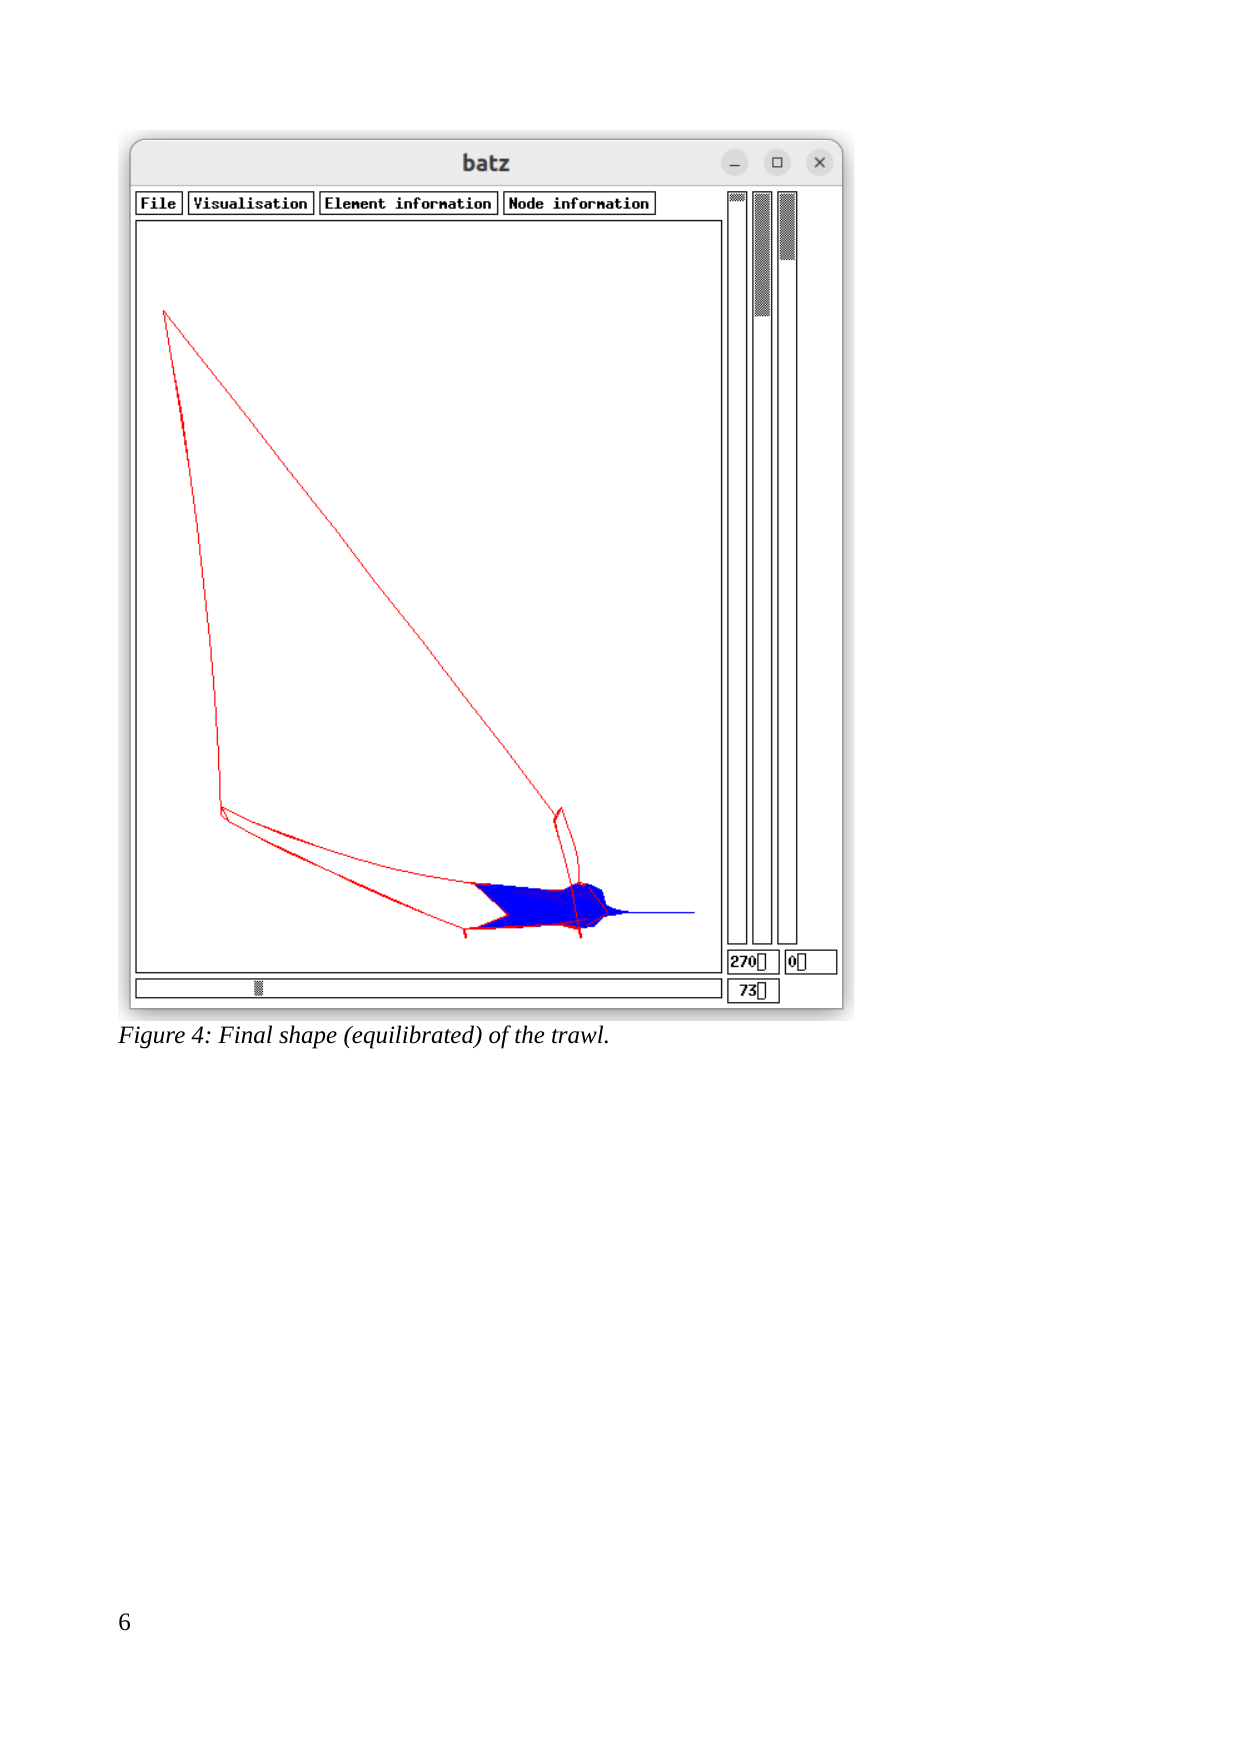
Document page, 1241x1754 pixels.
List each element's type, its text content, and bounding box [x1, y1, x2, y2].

picture [118, 130, 855, 1021]
text Figure 4: Final shape (equilibrated) of the trawl. [118, 1021, 854, 1049]
